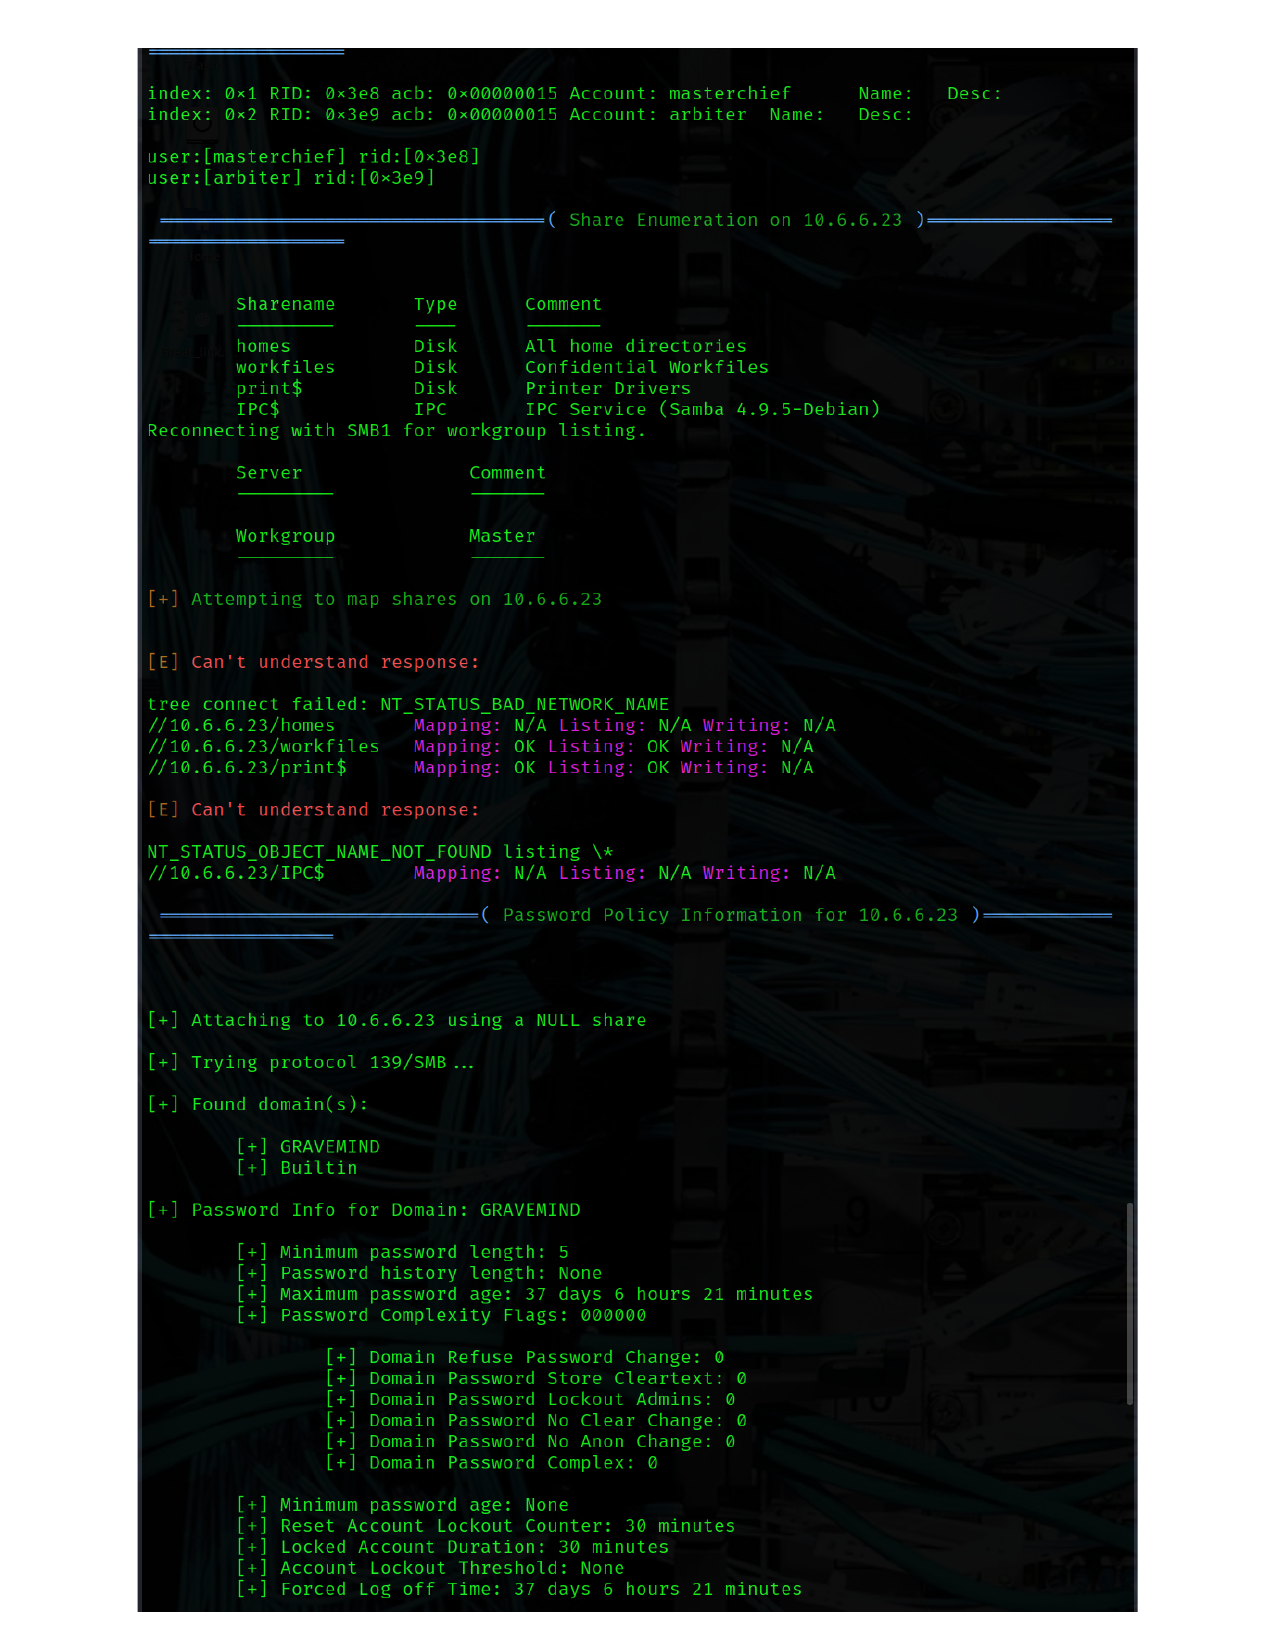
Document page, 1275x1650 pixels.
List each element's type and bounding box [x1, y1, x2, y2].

picture [137, 48, 1138, 1612]
